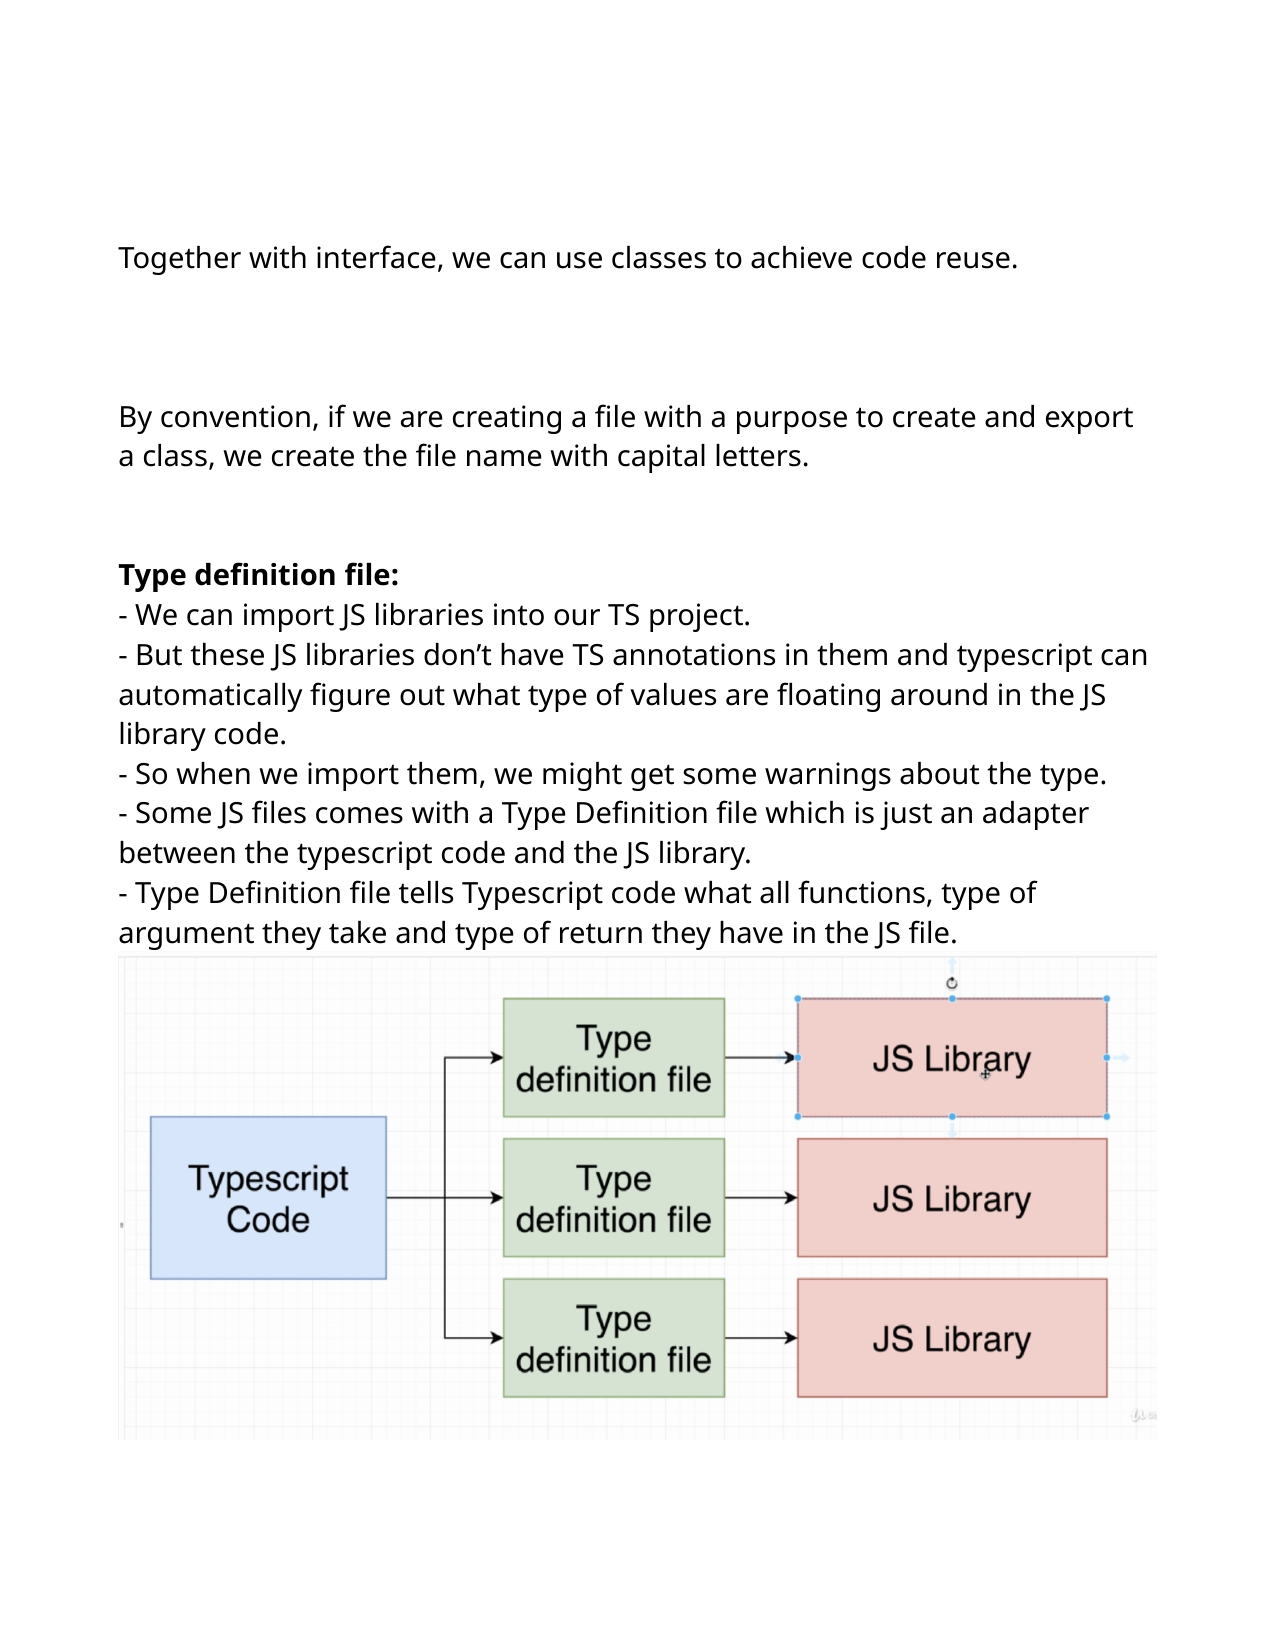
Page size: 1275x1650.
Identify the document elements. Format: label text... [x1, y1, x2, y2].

text - Some JS files comes with a Type Definition file which is just an adapter between the typescript code and the JS library. [118, 793, 1157, 872]
text - Type Definition file tells Typescript code what all functions, type of argument they take and type of return they have in the JS file. [118, 872, 1157, 951]
text - So when we import them, we might get some warnings about the type. [118, 753, 1157, 793]
text - But these JS libraries don’t have TS annotations in them and typescript can automatically figure out what type of values are floating around in the JS library code. [118, 634, 1157, 753]
text - We can import JS libraries into our TS project. [118, 594, 1157, 634]
text By convention, if we are creating a file with a purpose to create and export a class, we create the file name with capital letters. [118, 396, 1157, 475]
text Together with interface, we can use classes to achieve code reuse. [118, 237, 1157, 277]
picture [118, 951, 1157, 1440]
text Type definition file: [118, 555, 1157, 594]
